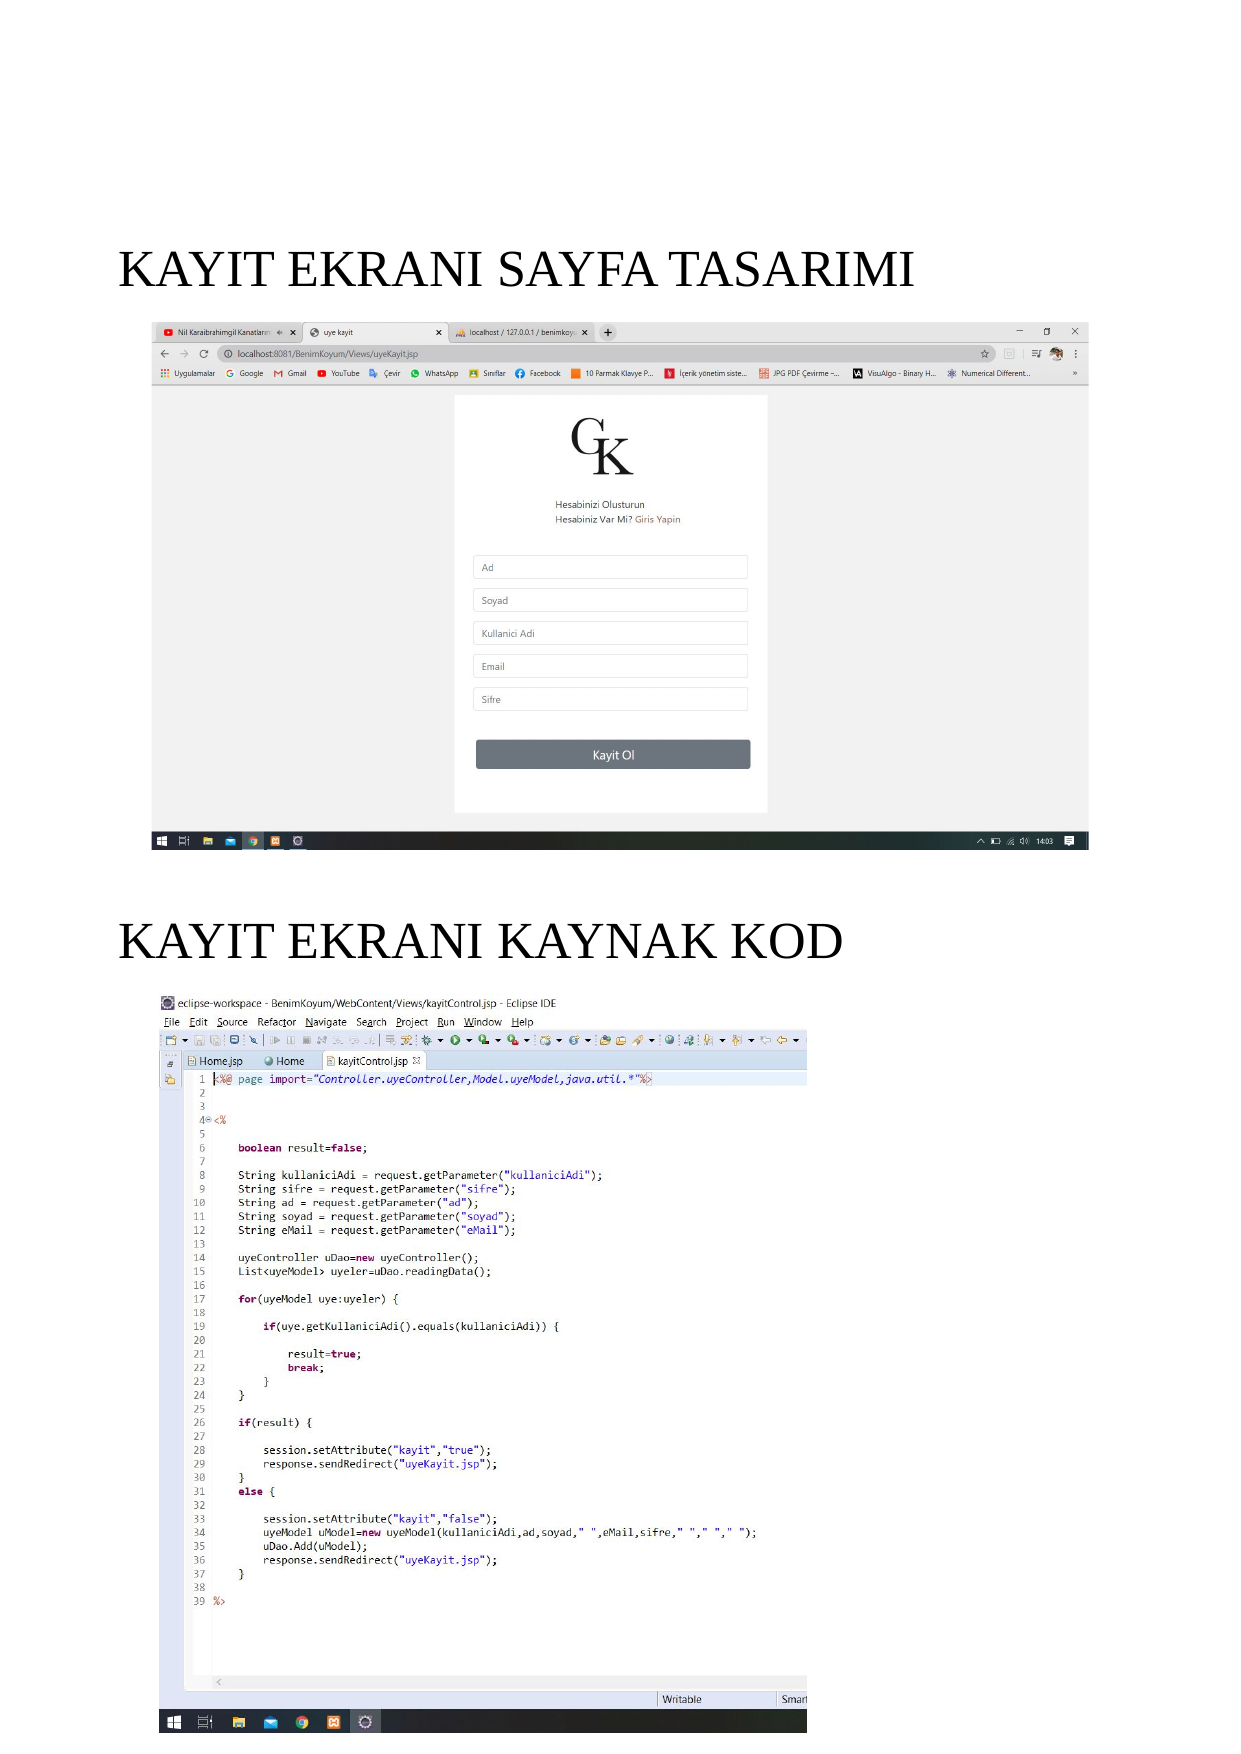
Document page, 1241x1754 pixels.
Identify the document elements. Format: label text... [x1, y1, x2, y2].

text KAYIT EKRANI SAYFA TASARIMI [118, 238, 1122, 298]
picture [159, 993, 807, 1733]
picture [151, 322, 1089, 850]
text KAYIT EKRANI KAYNAK KOD [118, 909, 1122, 969]
